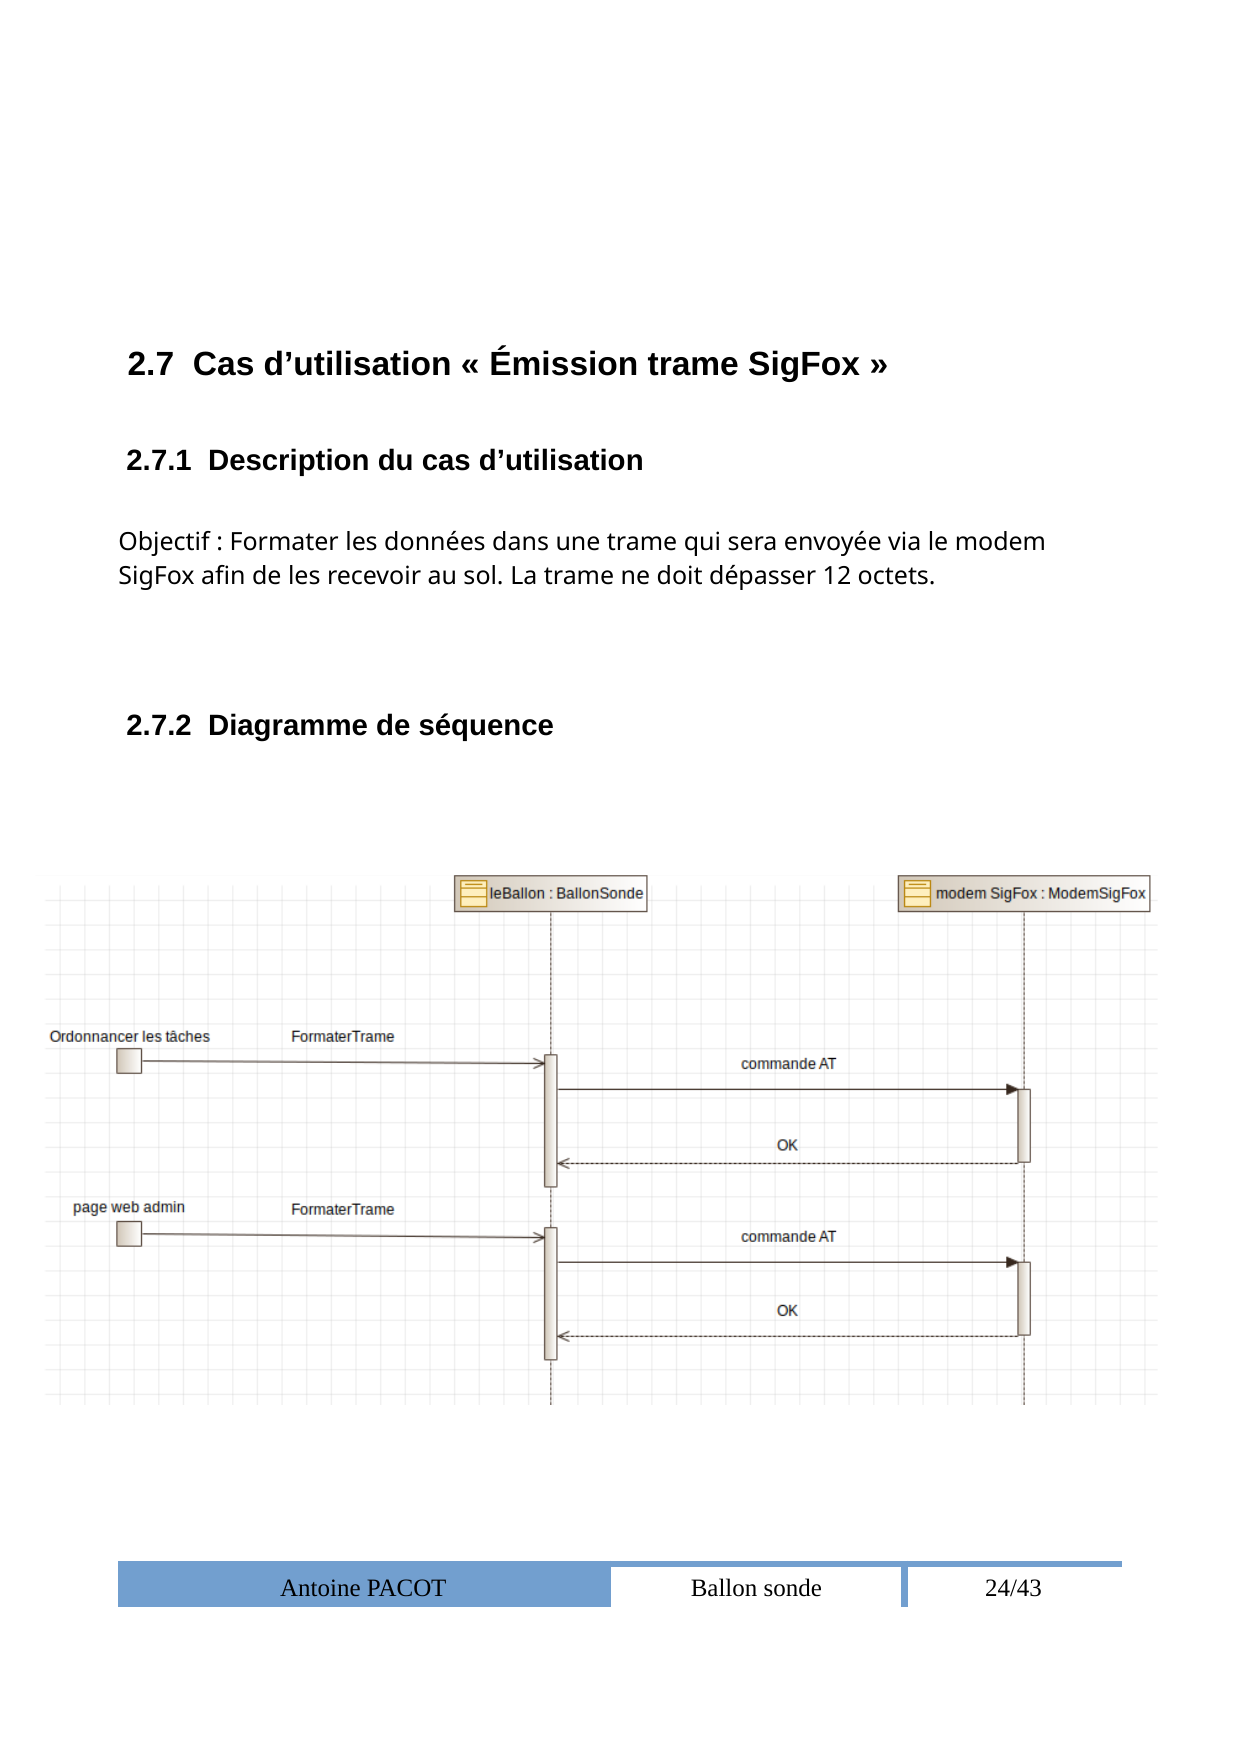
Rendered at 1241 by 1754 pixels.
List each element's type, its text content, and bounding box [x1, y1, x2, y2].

text Objectif : Formater les données dans une trame qui sera envoyée via le modem SigFox afin de les recevoir au sol. La trame ne doit dépasser 12 octets. [118, 523, 1122, 592]
subtitle Description du cas d’utilisation [118, 443, 1122, 477]
subtitle Diagramme de séquence [118, 708, 1122, 742]
picture [35, 875, 1158, 1405]
subtitle Cas d’utilisation « Émission trame SigFox » [118, 343, 1122, 382]
